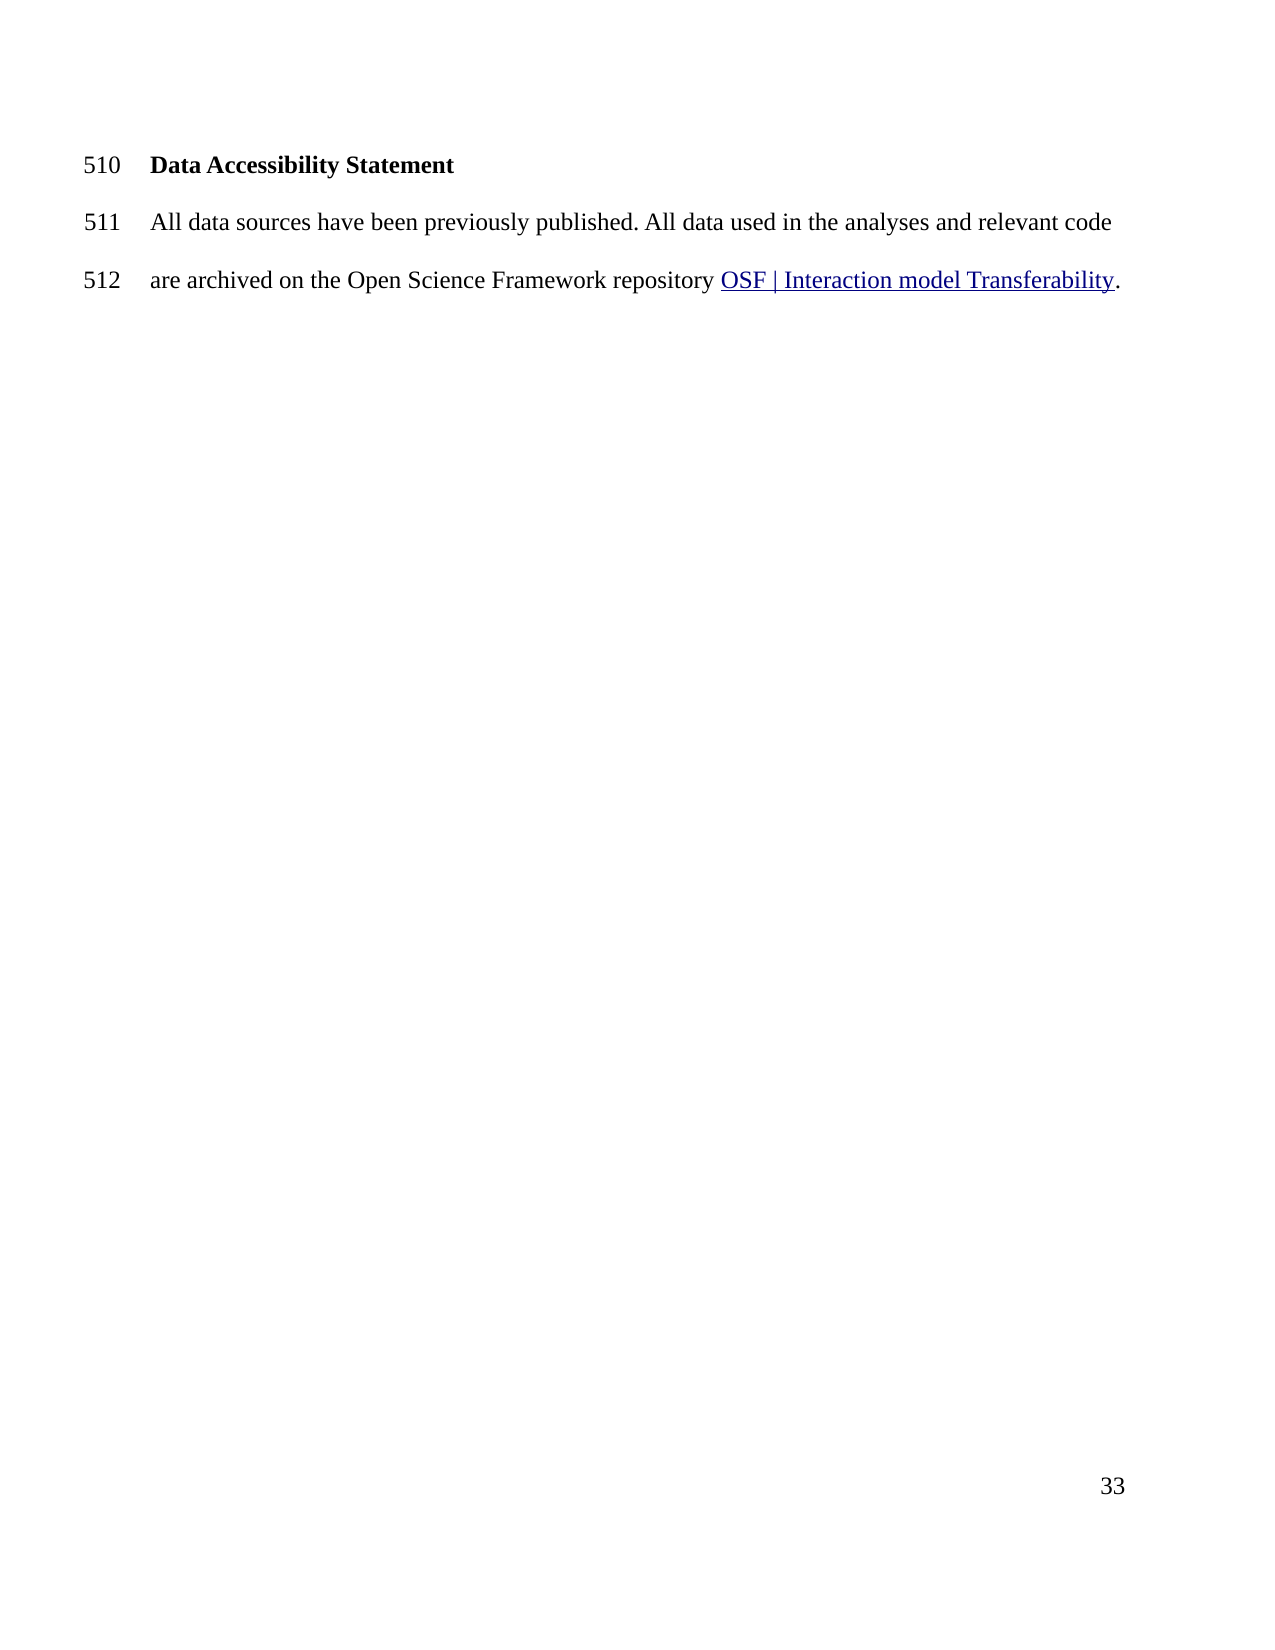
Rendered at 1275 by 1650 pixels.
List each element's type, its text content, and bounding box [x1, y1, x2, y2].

text All data sources have been previously published. All data used in the analyses and relevant code are archived on the Open Science Framework repository OSF | Interaction model Transferability. [150, 207, 1125, 294]
text Data Accessibility Statement [150, 150, 1125, 179]
